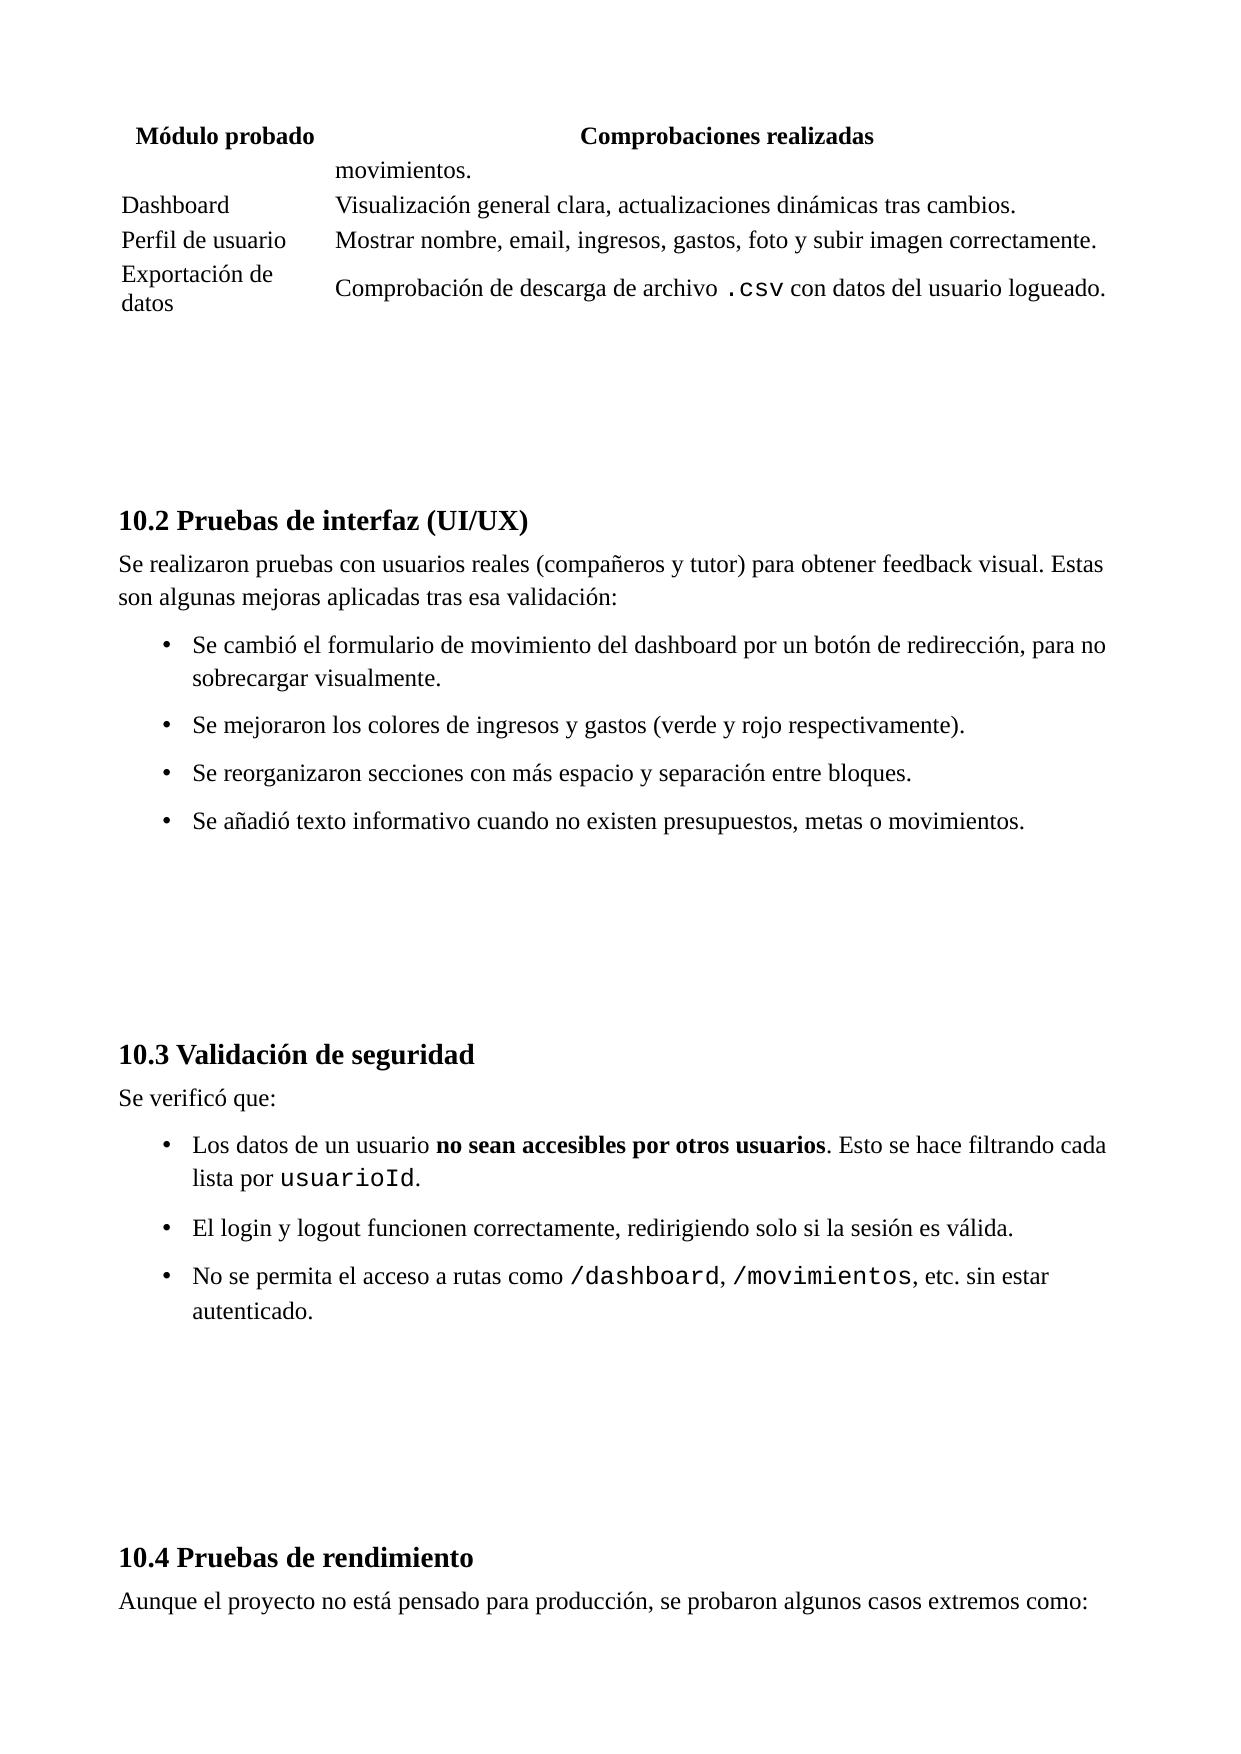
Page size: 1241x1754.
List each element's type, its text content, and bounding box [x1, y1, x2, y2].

table_cell Comprobación de descarga de archivo .csv con datos del usuario logueado. [332, 256, 1122, 320]
list Se mejoraron los colores de ingresos y gastos (verde y rojo respectivamente). [162, 711, 1122, 739]
table_cell Perfil de usuario [118, 222, 332, 256]
subtitle 10.3 Validación de seguridad [118, 1037, 1122, 1070]
subtitle 10.2 Pruebas de interfaz (UI/UX) [118, 503, 1122, 537]
table_cell [118, 153, 332, 187]
table_cell Mostrar nombre, email, ingresos, gastos, foto y subir imagen correctamente. [332, 222, 1122, 256]
table_cell Exportación de datos [118, 256, 332, 320]
list Se añadió texto informativo cuando no existen presupuestos, metas o movimientos. [162, 806, 1122, 834]
text Se realizaron pruebas con usuarios reales (compañeros y tutor) para obtener feedback visual. Estas son algunas mejoras aplicadas tras esa validación: [118, 549, 1122, 611]
list Se cambió el formulario de movimiento del dashboard por un botón de redirección, para no sobrecargar visualmente. [162, 630, 1122, 692]
table_cell movimientos. [332, 153, 1122, 187]
table_header Comprobaciones realizadas [332, 118, 1122, 153]
list Se reorganizaron secciones con más espacio y separación entre bloques. [162, 758, 1122, 787]
table_header Módulo probado [118, 118, 332, 153]
list No se permita el acceso a rutas como /dashboard, /movimientos, etc. sin estar autenticado. [162, 1261, 1122, 1325]
table_cell Visualización general clara, actualizaciones dinámicas tras cambios. [332, 187, 1122, 222]
table_cell Dashboard [118, 187, 332, 222]
text Se verificó que: [118, 1083, 1122, 1112]
subtitle 10.4 Pruebas de rendimiento [118, 1540, 1122, 1574]
list Los datos de un usuario no sean accesibles por otros usuarios. Esto se hace filtrando cada lista por usuarioId. [162, 1130, 1122, 1194]
text Aunque el proyecto no está pensado para producción, se probaron algunos casos extremos como: [118, 1586, 1122, 1615]
list El login y logout funcionen correctamente, redirigiendo solo si la sesión es válida. [162, 1213, 1122, 1242]
